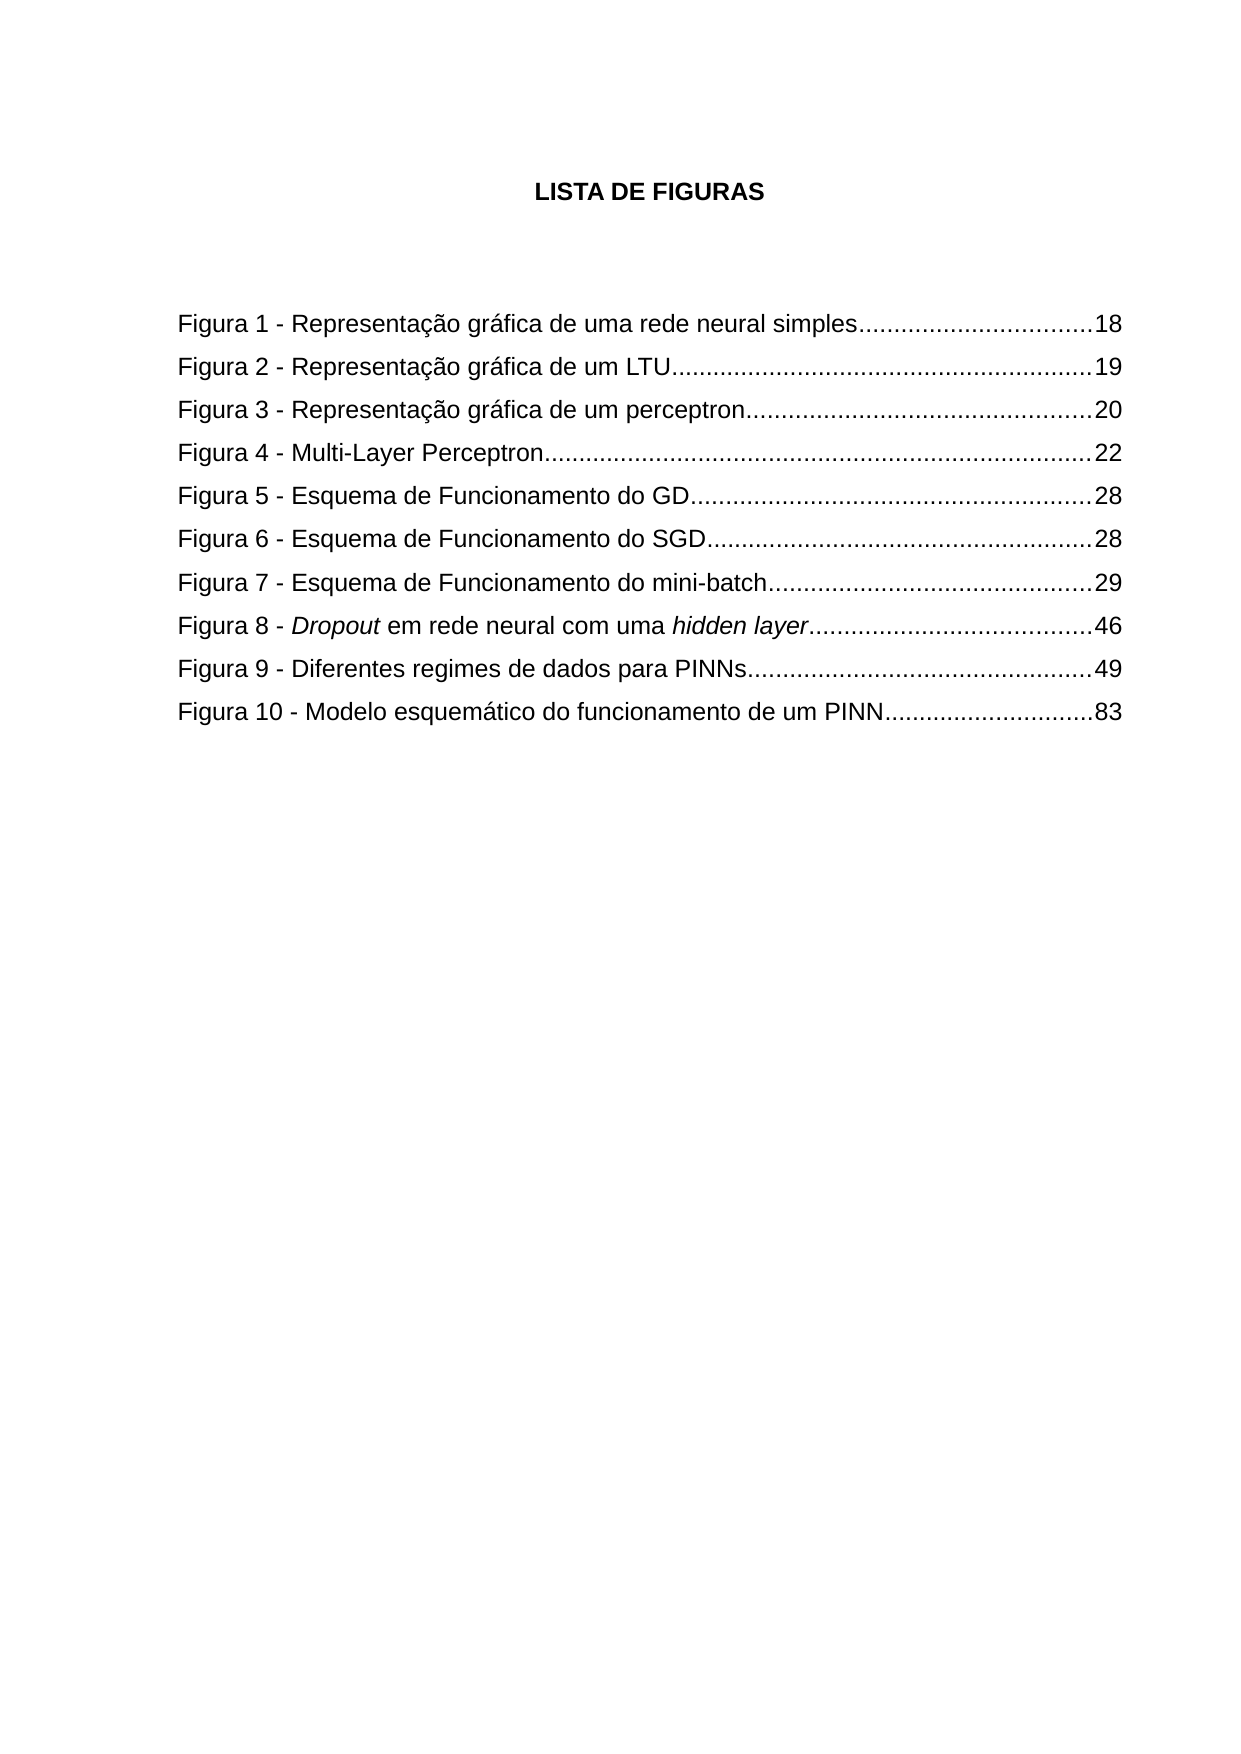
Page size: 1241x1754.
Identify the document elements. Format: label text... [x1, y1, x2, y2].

text Figura 9 - Diferentes regimes de dados para PINNs 49 [177, 654, 1122, 683]
text Figura 10 - Modelo esquemático do funcionamento de um PINN 83 [177, 697, 1122, 726]
text Figura 4 - Multi-Layer Perceptron 22 [177, 438, 1122, 467]
text Figura 8 - Dropout em rede neural com uma hidden layer 46 [177, 611, 1122, 639]
text Figura 5 - Esquema de Funcionamento do GD 28 [177, 481, 1122, 510]
text Figura 1 - Representação gráfica de uma rede neural simples 18 [177, 309, 1122, 338]
text Figura 7 - Esquema de Funcionamento do mini-batch 29 [177, 568, 1122, 596]
subtitle LISTA DE FIGURAS [177, 177, 1122, 206]
text Figura 3 - Representação gráfica de um perceptron 20 [177, 395, 1122, 424]
text Figura 2 - Representação gráfica de um LTU 19 [177, 352, 1122, 381]
text Figura 6 - Esquema de Funcionamento do SGD 28 [177, 524, 1122, 553]
